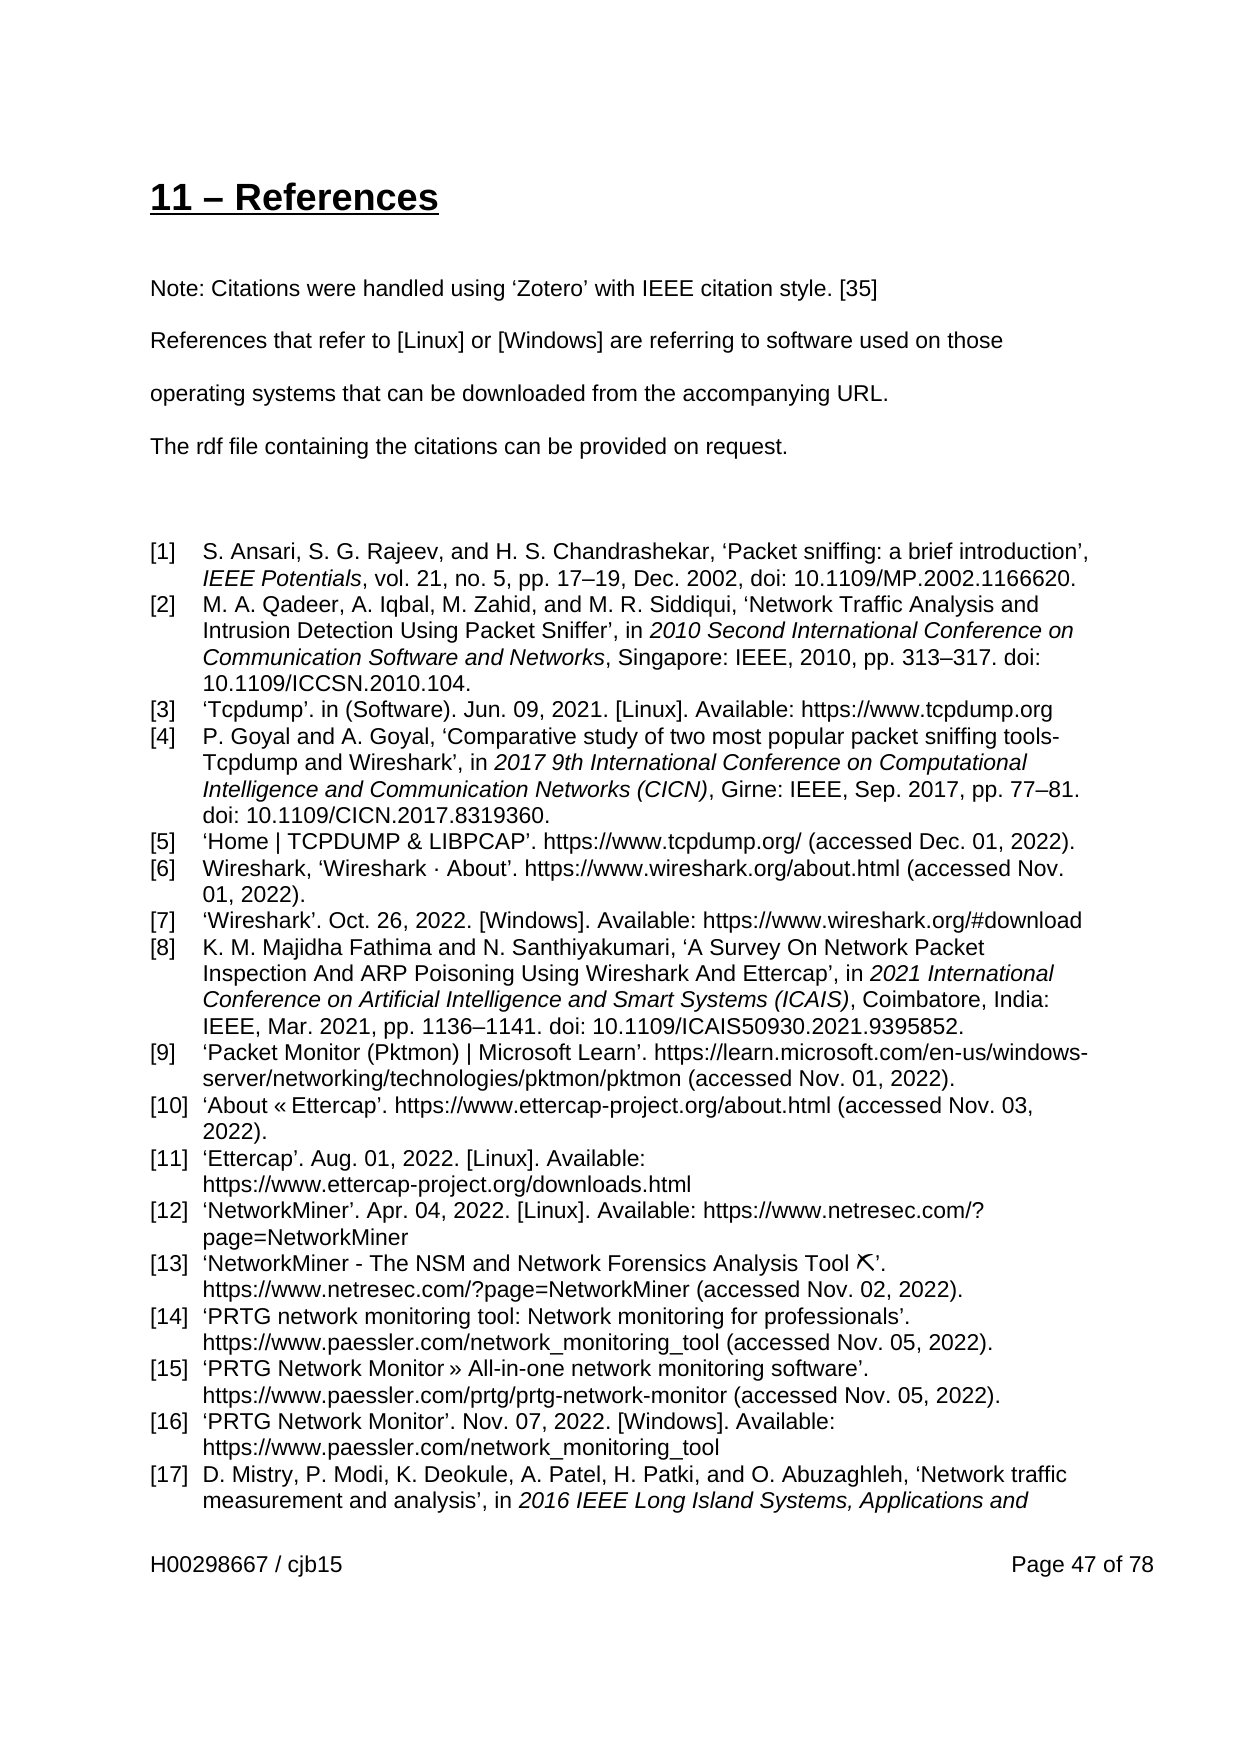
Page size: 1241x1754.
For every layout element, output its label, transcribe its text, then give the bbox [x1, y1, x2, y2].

text [3] ‘Tcpdump’. in (Software). Jun. 09, 2021. [Linux]. Available: https://www.tcpdump.org [150, 696, 1090, 723]
text [17] D. Mistry, P. Modi, K. Deokule, A. Patel, H. Patki, and O. Abuzaghleh, ‘Network traffic measurement and analysis’, in 2016 IEEE Long Island Systems, Applications and [150, 1461, 1090, 1513]
text [9] ‘Packet Monitor (Pktmon) | Microsoft Learn’. https://learn.microsoft.com/en-us/windows-server/networking/technologies/pktmon/pktmon (accessed Nov. 01, 2022). [150, 1039, 1090, 1092]
text Note: Citations were handled using ‘Zotero’ with IEEE citation style. [35] [150, 275, 1090, 301]
text [7] ‘Wireshark’. Oct. 26, 2022. [Windows]. Available: https://www.wireshark.org/#download [150, 907, 1090, 934]
text [1] S. Ansari, S. G. Rajeev, and H. S. Chandrashekar, ‘Packet sniffing: a brief introduction’, IEEE Potentials, vol. 21, no. 5, pp. 17–19, Dec. 2002, doi: 10.1109/MP.2002.1166620. [150, 538, 1090, 591]
text [16] ‘PRTG Network Monitor’. Nov. 07, 2022. [Windows]. Available: https://www.paessler.com/network_monitoring_tool [150, 1408, 1090, 1461]
subtitle 11 – References [150, 175, 1090, 219]
text [13] ‘NetworkMiner - The NSM and Network Forensics Analysis Tool ⛏’. https://www.netresec.com/?page=NetworkMiner (accessed Nov. 02, 2022). [150, 1250, 1090, 1303]
text [11] ‘Ettercap’. Aug. 01, 2022. [Linux]. Available: https://www.ettercap-project.org/downloads.html [150, 1144, 1090, 1197]
text The rdf file containing the citations can be provided on request. [150, 433, 1090, 459]
text [10] ‘About « Ettercap’. https://www.ettercap-project.org/about.html (accessed Nov. 03, 2022). [150, 1092, 1090, 1144]
text [5] ‘Home | TCPDUMP & LIBPCAP’. https://www.tcpdump.org/ (accessed Dec. 01, 2022). [150, 828, 1090, 854]
text [15] ‘PRTG Network Monitor » All-in-one network monitoring software’. https://www.paessler.com/prtg/prtg-network-monitor (accessed Nov. 05, 2022). [150, 1355, 1090, 1408]
text [2] M. A. Qadeer, A. Iqbal, M. Zahid, and M. R. Siddiqui, ‘Network Traffic Analysis and Intrusion Detection Using Packet Sniffer’, in 2010 Second International Conference on Communication Software and Networks, Singapore: IEEE, 2010, pp. 313–317. doi: 10.1109/ICCSN.2010.104. [150, 591, 1090, 696]
text [8] K. M. Majidha Fathima and N. Santhiyakumari, ‘A Survey On Network Packet Inspection And ARP Poisoning Using Wireshark And Ettercap’, in 2021 International Conference on Artificial Intelligence and Smart Systems (ICAIS), Coimbatore, India: IEEE, Mar. 2021, pp. 1136–1141. doi: 10.1109/ICAIS50930.2021.9395852. [150, 934, 1090, 1039]
text [14] ‘PRTG network monitoring tool: Network monitoring for professionals’. https://www.paessler.com/network_monitoring_tool (accessed Nov. 05, 2022). [150, 1303, 1090, 1355]
text [4] P. Goyal and A. Goyal, ‘Comparative study of two most popular packet sniffing tools-Tcpdump and Wireshark’, in 2017 9th International Conference on Computational Intelligence and Communication Networks (CICN), Girne: IEEE, Sep. 2017, pp. 77–81. doi: 10.1109/CICN.2017.8319360. [150, 723, 1090, 828]
text [12] ‘NetworkMiner’. Apr. 04, 2022. [Linux]. Available: https://www.netresec.com/?page=NetworkMiner [150, 1197, 1090, 1250]
text [6] Wireshark, ‘Wireshark · About’. https://www.wireshark.org/about.html (accessed Nov. 01, 2022). [150, 854, 1090, 907]
text References that refer to [Linux] or [Windows] are referring to software used on those operating systems that can be downloaded from the accompanying URL. [150, 327, 1090, 407]
